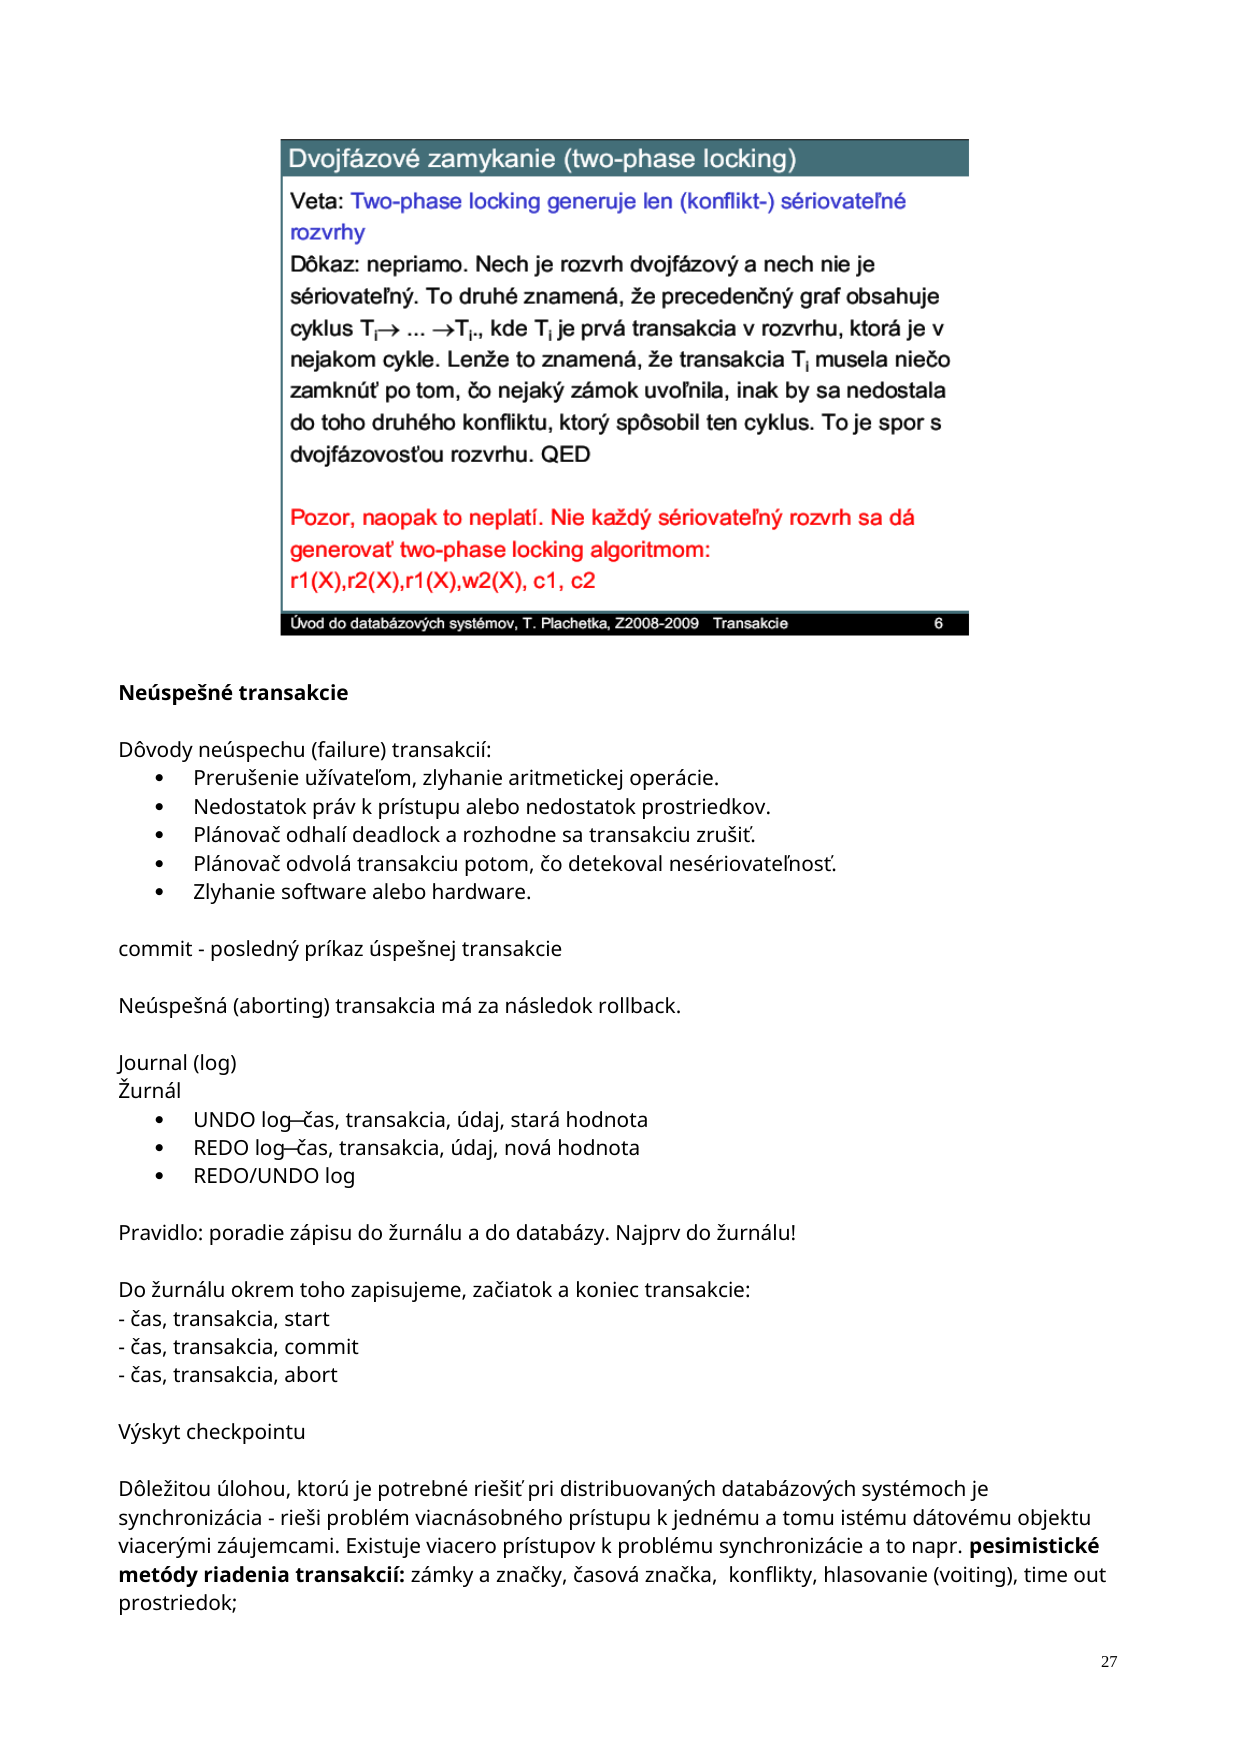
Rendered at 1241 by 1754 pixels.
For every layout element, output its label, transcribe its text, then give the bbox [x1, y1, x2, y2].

text Výskyt checkpointu [118, 1417, 1122, 1446]
list Plánovač odhalí deadlock a rozhodne sa transakciu zrušiť. [156, 820, 1122, 849]
list Prerušenie užívateľom, zlyhanie aritmetickej operácie. [156, 763, 1122, 792]
text Do žurnálu okrem toho zapisujeme, začiatok a koniec transakcie: [118, 1275, 1122, 1304]
picture [257, 134, 983, 650]
text commit - posledný príkaz úspešnej transakcie [118, 934, 1122, 962]
text Dôvody neúspechu (failure) transakcií: [118, 735, 1122, 763]
text Dôležitou úlohou, ktorú je potrebné riešiť pri distribuovaných databázových systémoch je synchronizácia - rieši problém viacnásobného prístupu k jednému a tomu istému dátovému objektu viacerými záujemcami. Existuje viacero prístupov k problému synchronizácie a to napr. pesimistické metódy riadenia transakcií: zámky a značky, časová značka, konflikty, hlasovanie (voiting), time out prostriedok; [118, 1474, 1122, 1617]
text - čas, transakcia, abort [118, 1361, 1122, 1389]
text Žurnál [118, 1076, 1122, 1105]
list REDO/UNDO log [156, 1162, 1122, 1190]
list UNDO log ̶ čas, transakcia, údaj, stará hodnota [156, 1105, 1122, 1133]
text - čas, transakcia, start [118, 1304, 1122, 1332]
list Nedostatok práv k prístupu alebo nedostatok prostriedkov. [156, 792, 1122, 820]
list Plánovač odvolá transakciu potom, čo detekoval nesériovateľnosť. [156, 849, 1122, 877]
text Pravidlo: poradie zápisu do žurnálu a do databázy. Najprv do žurnálu! [118, 1218, 1122, 1247]
list Zlyhanie software alebo hardware. [156, 877, 1122, 906]
text Neúspešná (aborting) transakcia má za následok rollback. [118, 991, 1122, 1019]
text Journal (log) [118, 1048, 1122, 1076]
text - čas, transakcia, commit [118, 1332, 1122, 1361]
list REDO log ̶ čas, transakcia, údaj, nová hodnota [156, 1133, 1122, 1162]
text Neúspešné transakcie [118, 678, 1122, 707]
